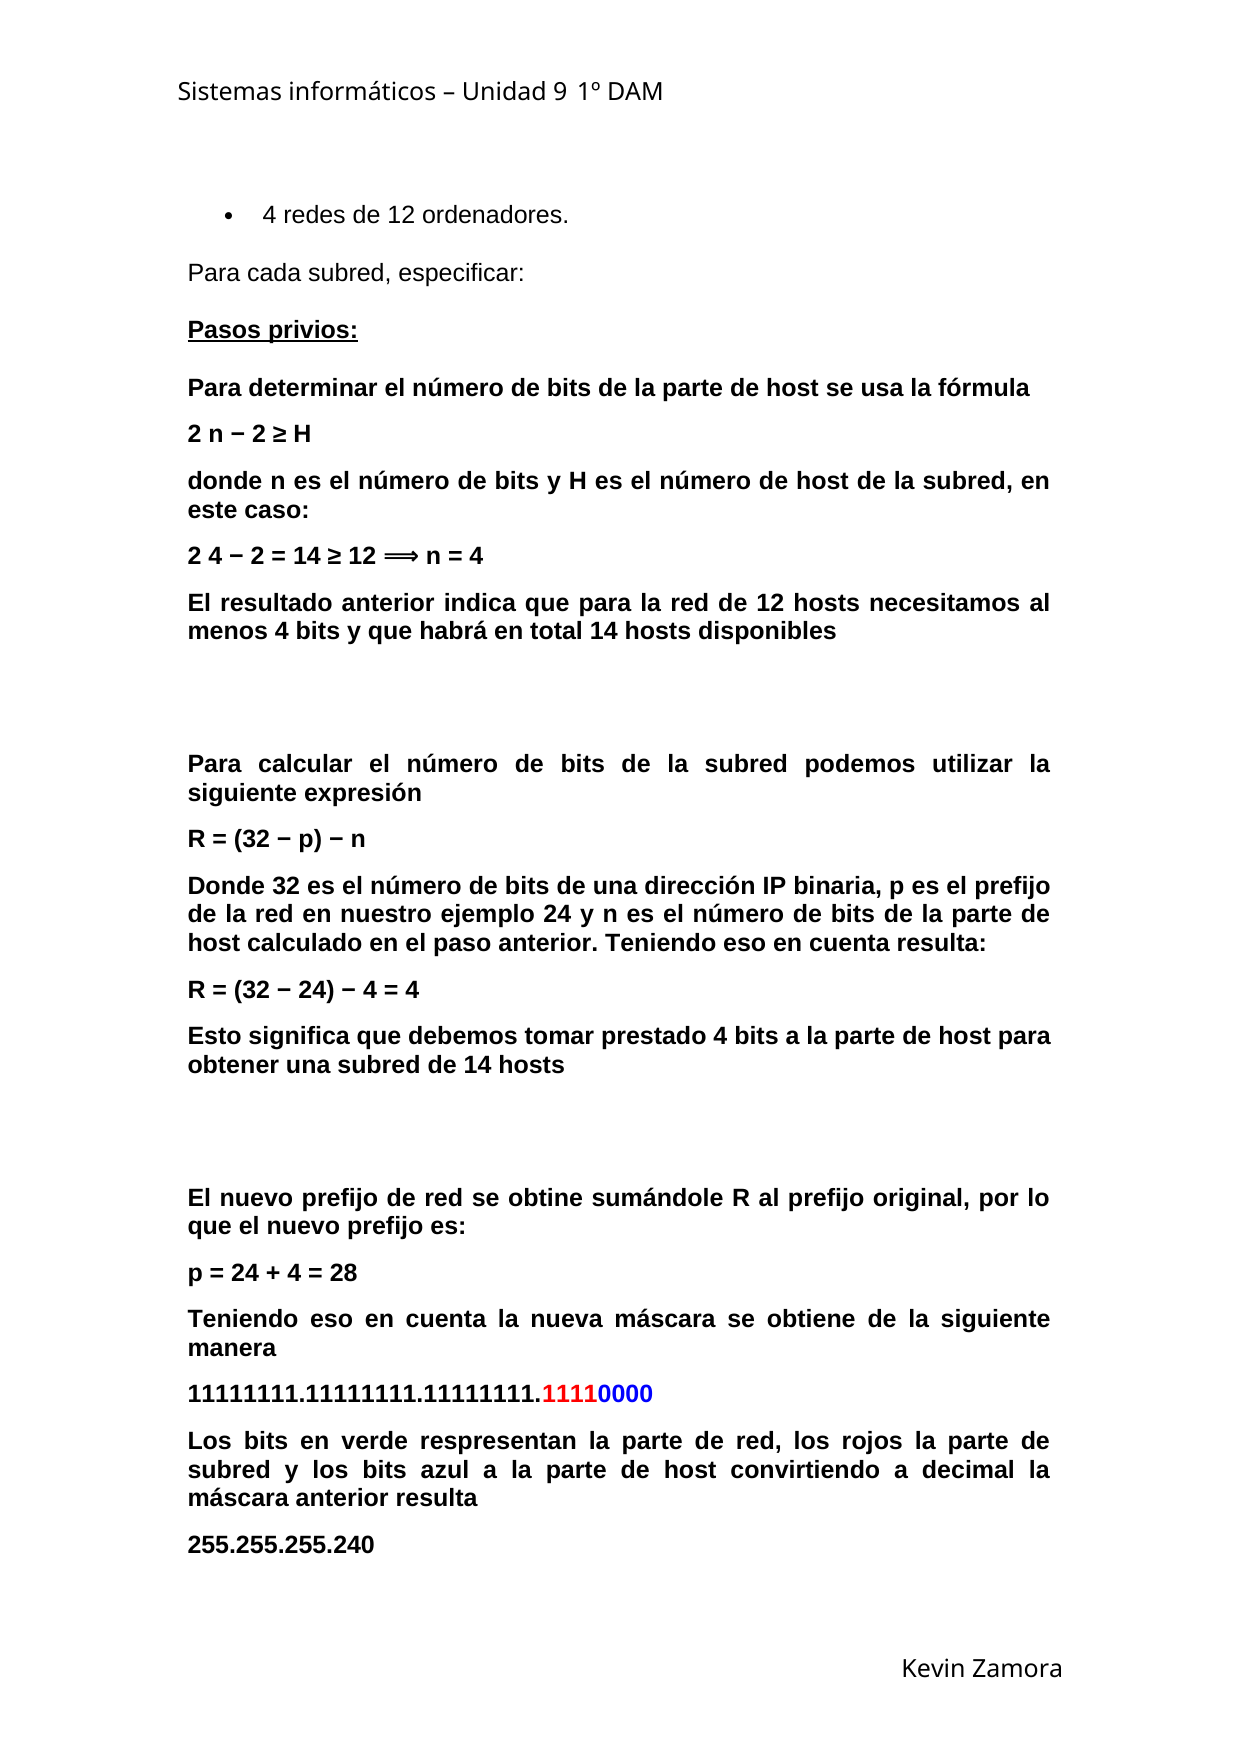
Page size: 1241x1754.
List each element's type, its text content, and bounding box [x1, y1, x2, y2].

table_cell EJERCICIOS: Esquema para los ejercicios 1 y 2 Ejercicio 1 En base al siguiente esquema de red, reconoce los dispositivos 1 y 2, y rellena la tabla con los datos pedidos. Ejercicio 2 Con respecto al anterior esquema, contestar: ¿Qué topología de conexión tenemos en el esquema si tomamos como referencia el Dispositivo 2? En forma de arbol ¿Qué tipo de cable usarías para conectar los dispositivos y los ordenadores con el Dispositivo 2? Cable de pares trenzados ¿Qué conectores usarías y con qué estándar de conexión? Usaría el conector RJ-45 y, de forma teorica, aplicaría la terminación T568A, debido a que actualmente todxs trabajamos con velocidades de transmisión superiores a 100 Mbps; el código de colores de esta es: blanco-verde, verde, blanco-naranja, azul, blanco-azul, naranja, blanco-marrón, marrón. Por otro lado y de cara a una aplicación más práctica, aplicaría preferentemente la versión B de la misma norma (T568B) debido principalmente a que hace muchos años que conozco y recuerdo su código de colores: blanco-naranja, naranja, blanco-verde, azul, blanco-azul, verde, blanco-marrón, marrón. Ambos códigos de colores se pueden usar indistíntamente, siempre que se utilice el mismo código para ambos/as extremos/terminaciones. Ejercicio 3 Rellenar si se necesita cable directo o cruzado (desde el punto de vista teórico) para unir los 2 elementos indicados en cada fila: Ejercicio 4 Averiguar la dirección física (dirección MAC) y la dirección lógica (dirección IP) de tu tarjeta de red, en una máquina windows y en una maquina Linux. Los comandos a utilizar son: En Linux: ifconfig En Windows: ipconfig /all Ejecútalos en tu máquina anfitrión y en una virtual del sistema operativo contrario. Copiar y pegar ambas capturas, y rellenar: Observaciones: - Buscar en las capturas solo conexiones ethernet e inalámbricas. Aparecen conexiones distintas como lo (que es el loopback de la red) - Que aparezcan tarjeta ethernet y/o inalámbrica en tu sistema anfitrión, dependerá de las conexiones que tengas en tu PC. - En la máquina virtual tendrás una tarjeta ethernet que incorpora el propio VirtualBox. Host: Guest: Ejercicio 5 Dividir la dirección de red 200.200.10.0/24 en las siguientes subredes: 3 redes de 50 ordenadores. Calculamos el número de bits de host necesarios 2n − 2 ≥ H ( donde n es el número de bits y H es el número de host de la subred ) 26 – 2 = 62 ≥ 50 → n = 6 El resultado anterior indica que para la red de 50 hosts necesitamos al menos 6 bits y que habrá en total 62 hosts disponibles. Calculamos el número de bits de subred R = (32 – p) – n (Donde 32 es el número de bits de una dirección IP binaria, p es el prefijo de la red (en este ejemplo: 24) y n es el número de bits de la parte de host, calculados en el paso anterior.) R = (32 - 24) – 6 = 2 Eto significa que debemos tomar prestado 2 bits a la parte de host para obtener una subred de 62 hosts. Calculamos la nueva máscara de subred El nuevo prefijo de red se obtine sumándole R al prefijo original, por lo que el nuevo prefijo es: p = 24 + 2 = 26 Teniendo eso en cuenta la nueva máscara se obtiene de la siguiente manera 11111111.11111111.11111111.11000000 Los bits en verde respresentan la parte de red, los rojos la parte de subred y los bits azul a la parte de host convirtiendo a decimal la máscara anterior resulta: 255.255.255.192 Calcular el salto de red El salto de red es la diferencia entre dos direcciones de red consecutivas y se calcula como la diferencia de 256 y el último octeto no nulo de la máscara, en este caso tenemos que: S = 256 − 192 = 64 Este valor se utilizará en el siguiente paso para conocer la siguiente dirección de red Calcular los parámetros de la red La dirección de la primera subred siempre será igual a la dirección de red original por lo es: 200.200.10.0 La direción del primer host se obtiene sumando 1 a la dirección de red: 200.200.10.1 La dirección del último host se obtiene sumando a la dirección de red el número de host de la subred: 200.200.10.62 La dirección de broadcast se obtiene sumando 1 a la dirección del último host 200.200.10.63 La dirección de la siguiente subred se puede calcular bien sumando 1 a la dirección de broadcast o bien sumando a la dirección de red el salto de red: 200.200.10.64 El resumen de los parámetros de la subred se muestra en la siguiente tabla: Calculamos el resto de subredes El resto de subredes se calcula siguiendo los mismos pasos vistos anteriormente, por ejemplo para la segunda subred La dirección de red se obtiene de la subred anterior: 200.200.10.64 A partir de aquí se sigues los mismos pasos Se calcula el número de bits de la parte de host 26 − 2 = 62 ≥ 50 ⟹ n = 6 Calculamos el número de bits de subred R = (32 − 24) − 6 = 2 Calculamos la nueva máscara p = 24 + 2 = 26 255.255.255.192 Por último calculamos el salto de red S = 256 − 192 = 64 El resto de parámetros se calculan exactamente igual a como ya se izo en el punto 5 4 redes de 12 ordenadores. Para cada subred, especificar: Pasos privios: Para determinar el número de bits de la parte de host se usa la fórmula 2 n − 2 ≥ H donde n es el número de bits y H es el número de host de la subred, en este caso: 2 4 − 2 = 14 ≥ 12 ⟹ n = 4 El resultado anterior indica que para la red de 12 hosts necesitamos al menos 4 bits y que habrá en total 14 hosts disponibles Para calcular el número de bits de la subred podemos utilizar la siguiente expresión R = (32 − p) − n Donde 32 es el número de bits de una dirección IP binaria, p es el prefijo de la red en nuestro ejemplo 24 y n es el número de bits de la parte de host calculado en el paso anterior. Teniendo eso en cuenta resulta: R = (32 − 24) − 4 = 4 Esto significa que debemos tomar prestado 4 bits a la parte de host para obtener una subred de 14 hosts El nuevo prefijo de red se obtine sumándole R al prefijo original, por lo que el nuevo prefijo es: p = 24 + 4 = 28 Teniendo eso en cuenta la nueva máscara se obtiene de la siguiente manera 11111111.11111111.11111111.11110000 Los bits en verde respresentan la parte de red, los rojos la parte de subred y los bits azul a la parte de host convirtiendo a decimal la máscara anterior resulta 255.255.255.240 El salto de red es la diferencia entre dos direcciones de red consecutivas y se calcula como la diferencia de 256 y el último octeto no nulo de la máscara, en este caso tenemos que: S = 256 − 240 = 16 Este valor se utilizará en el siguiente paso para conocer la siguiente dirección de red Resolución del ejercicio: La dirección de la primera subred siempre será igual a la dirección de red original por lo es: 200.200.10.0 La direción del primer host se obtiene sumando 1 a la dirección de red: 200.200.10.1 La dirección del último host se obtiene sumando a la dirección de red el número de host de la subred: 200.200.10.14 La dirección de broadcast se obtiene sumando 1 a la dirección del último host 200.200.10.15 La dirección de la siguiente subred se puede calcular bien sumando 1 a la dirección de broadcast o bien sumando a la dirección de red el salto de red: 200.200.10.16 Dirección de red y dirección de broadcast Dirección del primer equipo y último equipo Máscara de red Los datos requeridos en las lineas anteriores, o casi todos, varian según la subred de la que se trate y por ende, se adjunta una tabla explicativa con todas las direcciones requeridas. Especificar, ¿cuántas direcciones se pierden en total en la red? 254 hosts disponibles - 56 direcciones requeridas (hosts) = 198 direcciones perdidas Ejercicio 6 Queremos crear varias subredes de 2000 PC. Partiendo de la red dirección de red 150.200.0.0, responder: ¿A qué clase pertenece esta red? ¿Cuál es el máximo número de subredes con 2000 PC que se pueden crear? 32 subredes ¿Cuántos PC exactamente puede haber en cada subred? 254 hosts Como son muchas subredes, especificar de las 4 primeras subredes: Dirección de red y broadcast Dirección de primer y último equipo Máscara de red Resultados: [177, 148, 1063, 1605]
table_cell [165, 148, 177, 1605]
